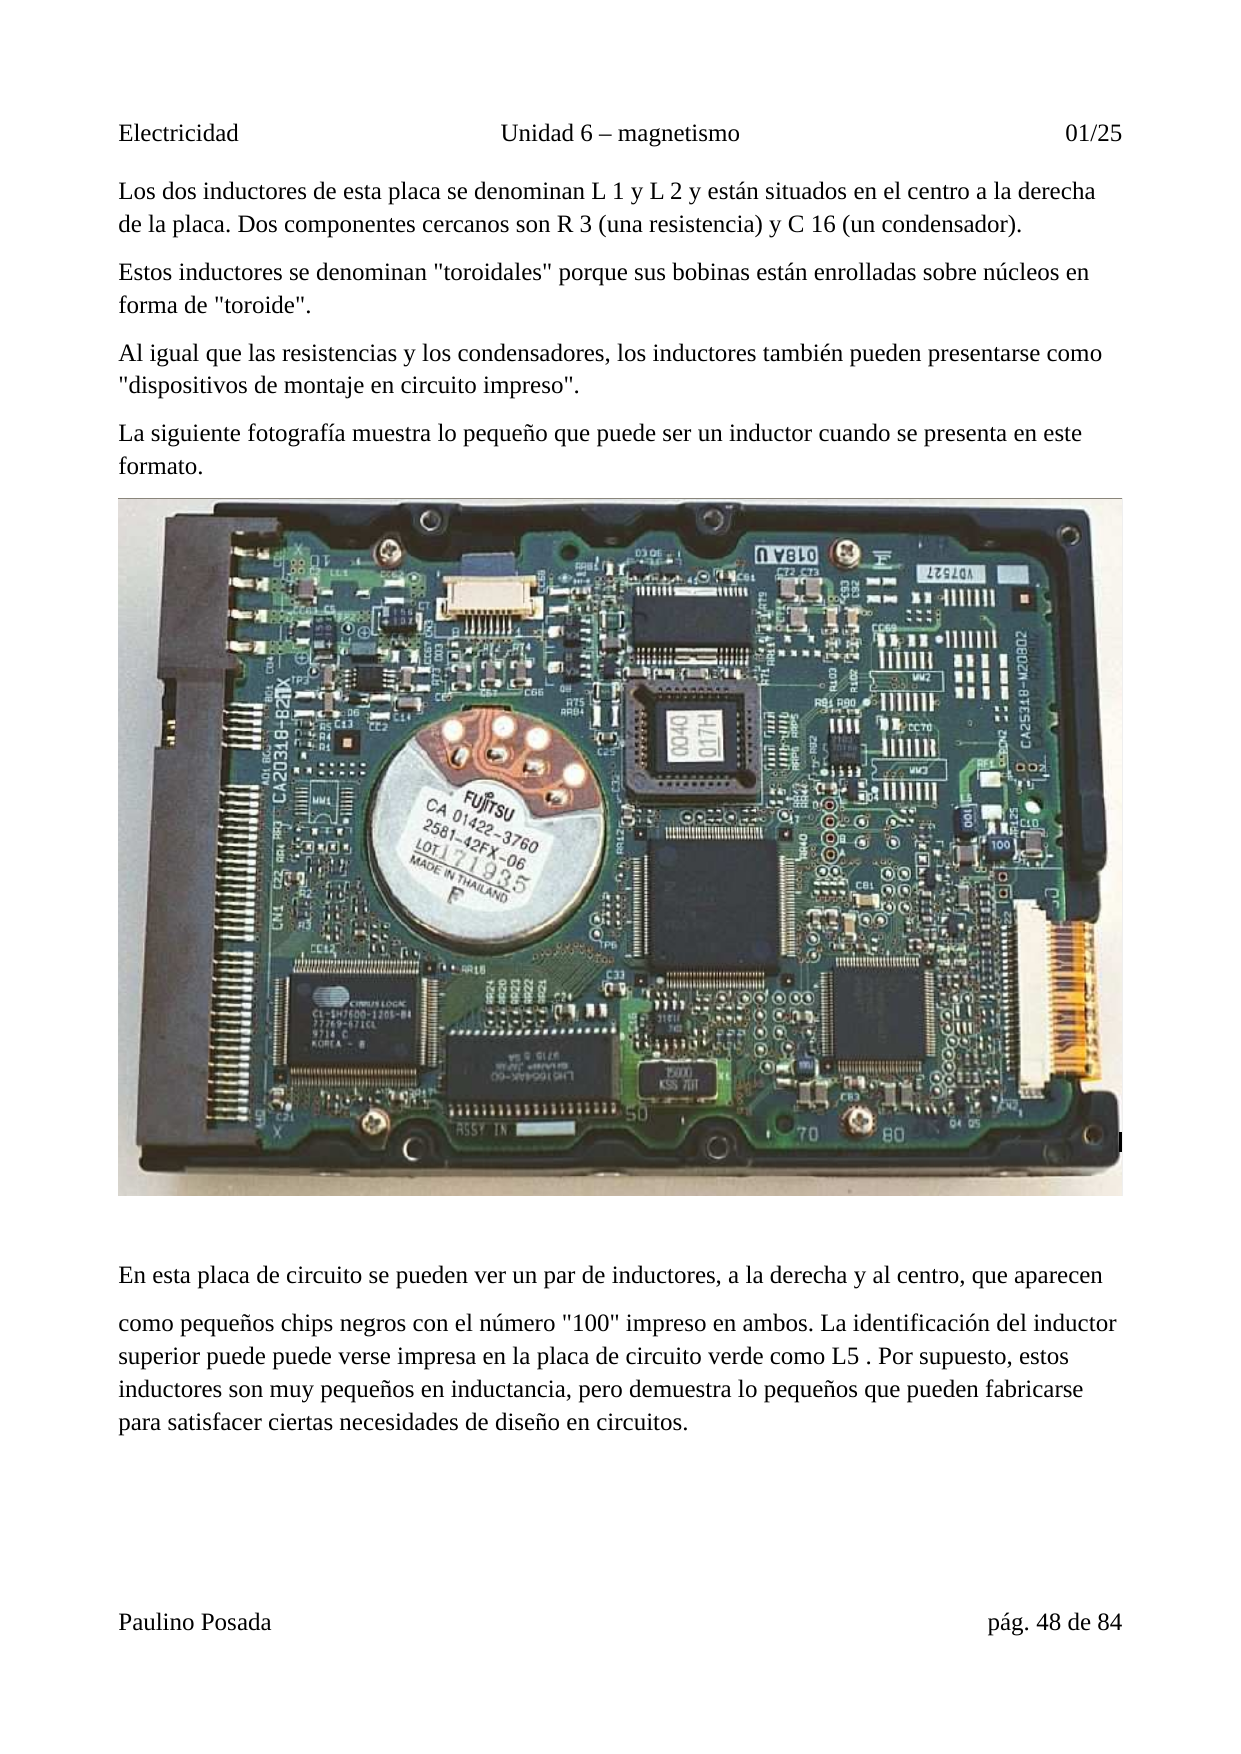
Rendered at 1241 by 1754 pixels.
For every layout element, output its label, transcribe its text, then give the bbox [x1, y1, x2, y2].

text Estos inductores se denominan "toroidales" porque sus bobinas están enrolladas sobre núcleos en forma de "toroide". [118, 257, 1122, 319]
text Los dos inductores de esta placa se denominan L 1 y L 2 y están situados en el centro a la derecha de la placa. Dos componentes cercanos son R 3 (una resistencia) y C 16 (un condensador). [118, 176, 1122, 238]
picture [118, 498, 1123, 1196]
text Al igual que las resistencias y los condensadores, los inductores también pueden presentarse como "dispositivos de montaje en circuito impreso". [118, 338, 1122, 399]
text En esta placa de circuito se pueden ver un par de inductores, a la derecha y al centro, que aparecen [118, 1261, 1122, 1289]
text La siguiente fotografía muestra lo pequeño que puede ser un inductor cuando se presenta en este formato. [118, 418, 1122, 480]
text como pequeños chips negros con el número "100" impreso en ambos. La identificación del inductor superior puede puede verse impresa en la placa de circuito verde como L5 . Por supuesto, estos inductores son muy pequeños en inductancia, pero demuestra lo pequeños que pueden fabricarse para satisfacer ciertas necesidades de diseño en circuitos. [118, 1308, 1122, 1436]
